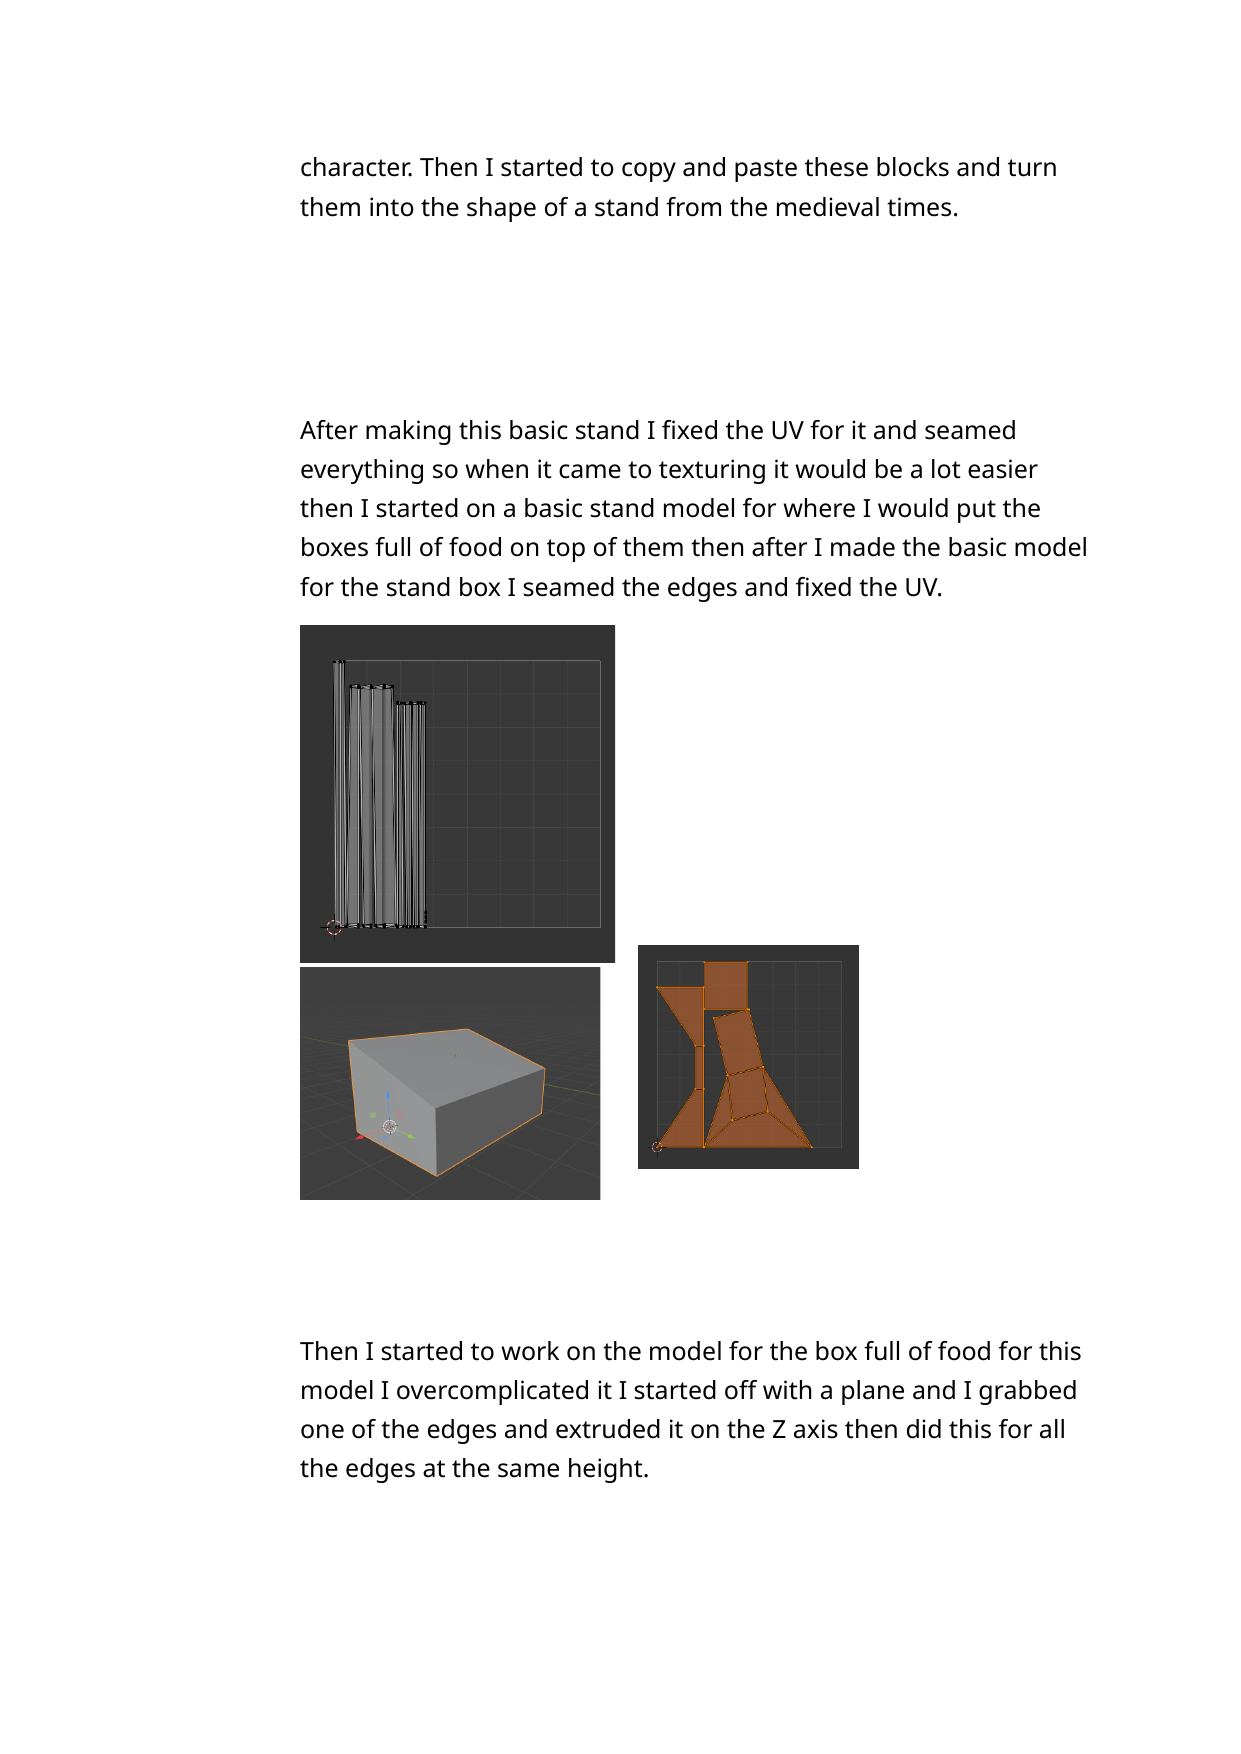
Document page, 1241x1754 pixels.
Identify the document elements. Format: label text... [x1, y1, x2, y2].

text character. Then I started to copy and paste these blocks and turn them into the shape of a stand from the medieval times. [300, 150, 1090, 223]
text After making this basic stand I fixed the UV for it and seamed everything so when it came to texturing it would be a lot easier then I started on a basic stand model for where I would put the boxes full of food on top of them then after I made the basic model for the stand box I seamed the edges and fixed the UV. [300, 412, 1090, 603]
text Then I started to work on the model for the box full of food for this model I overcomplicated it I started off with a plane and I grabbed one of the edges and extruded it on the Z axis then did this for all the edges at the same height. [300, 1333, 1090, 1485]
